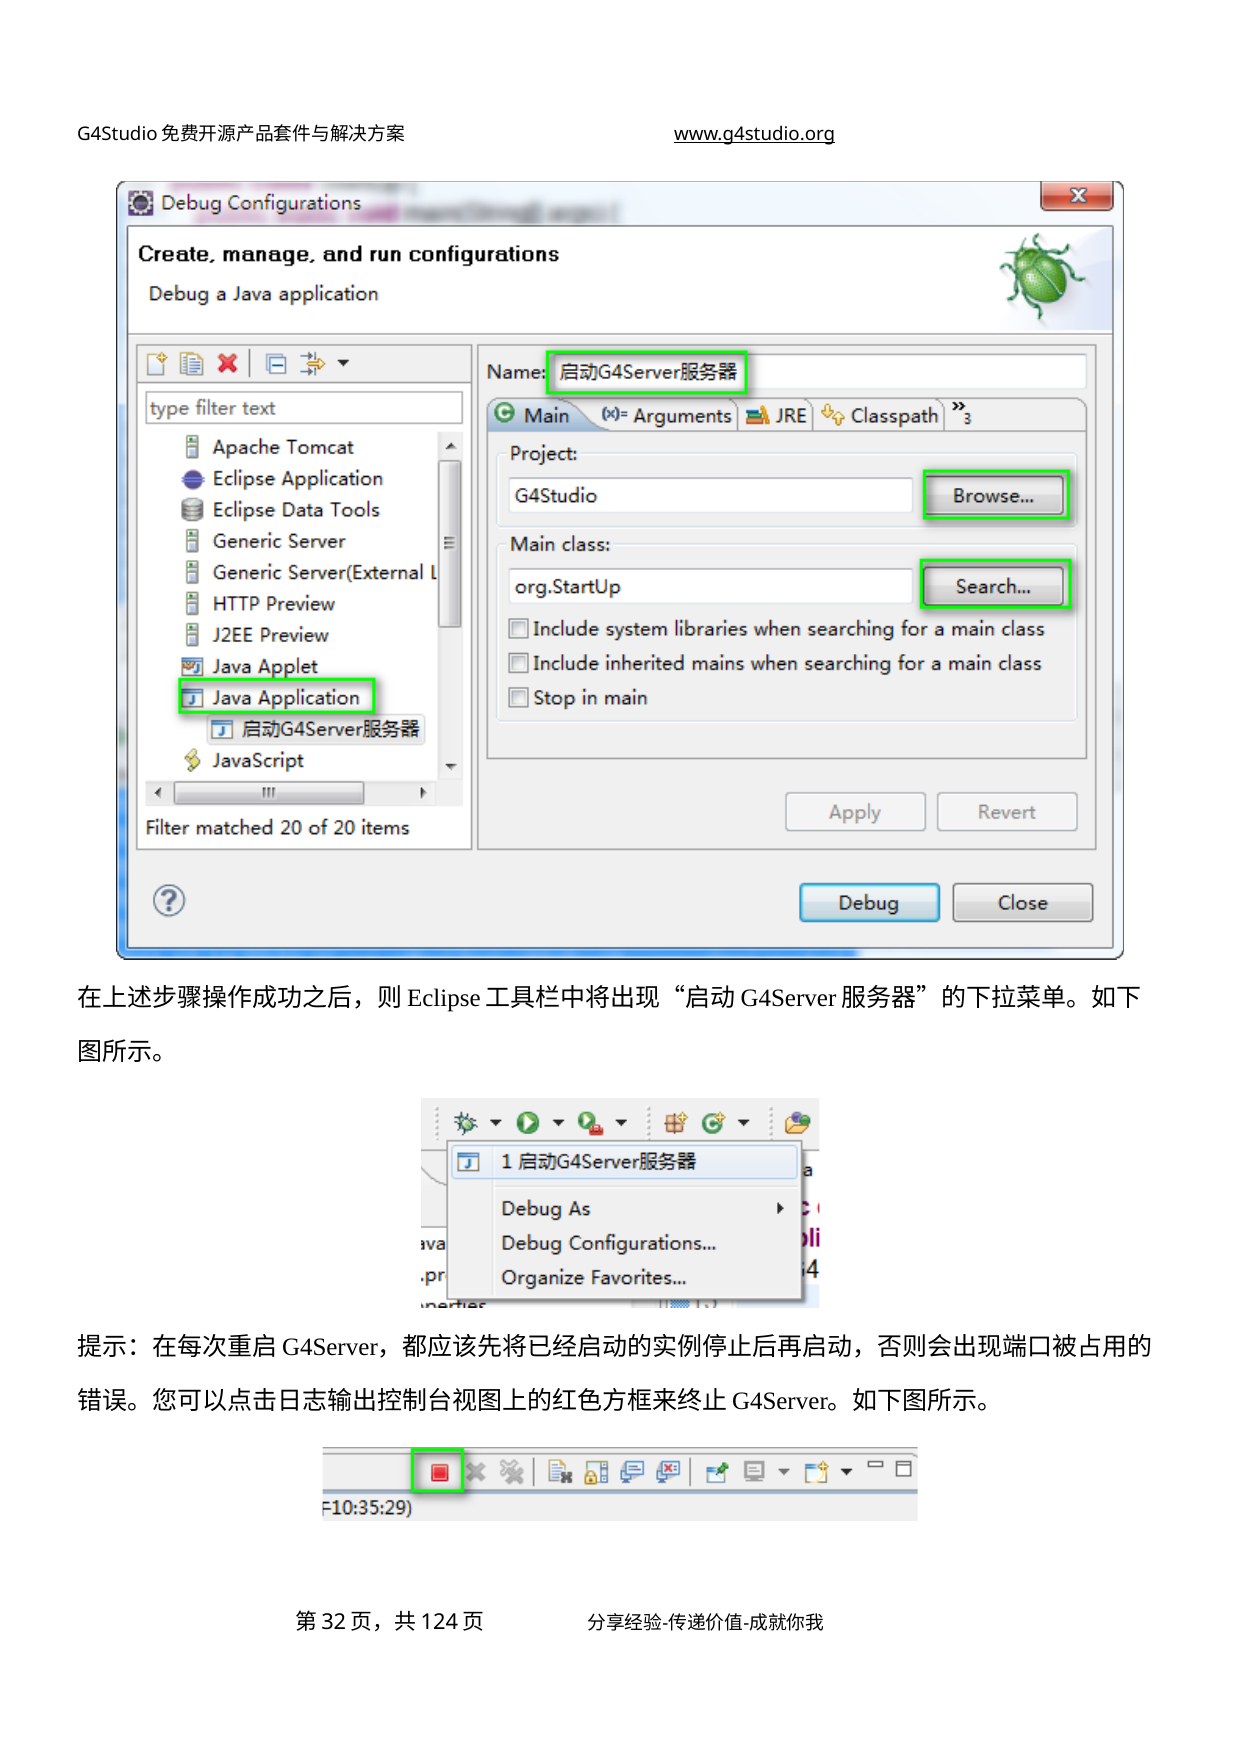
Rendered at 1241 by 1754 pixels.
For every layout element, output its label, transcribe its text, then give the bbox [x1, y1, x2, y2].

text 在上述步骤操作成功之后，则Eclipse工具栏中将出现“启动G4Server服务器”的下拉菜单。如下图所示。 [77, 175, 1163, 1068]
picture [421, 1098, 820, 1308]
text 提示：在每次重启G4Server，都应该先将已经启动的实例停止后再启动，否则会出现端口被占用的错误。您可以点击日志输出控制台视图上的红色方框来终止G4Server。如下图所示。 [77, 1098, 1163, 1417]
picture [116, 181, 1124, 960]
picture [322, 1447, 918, 1521]
